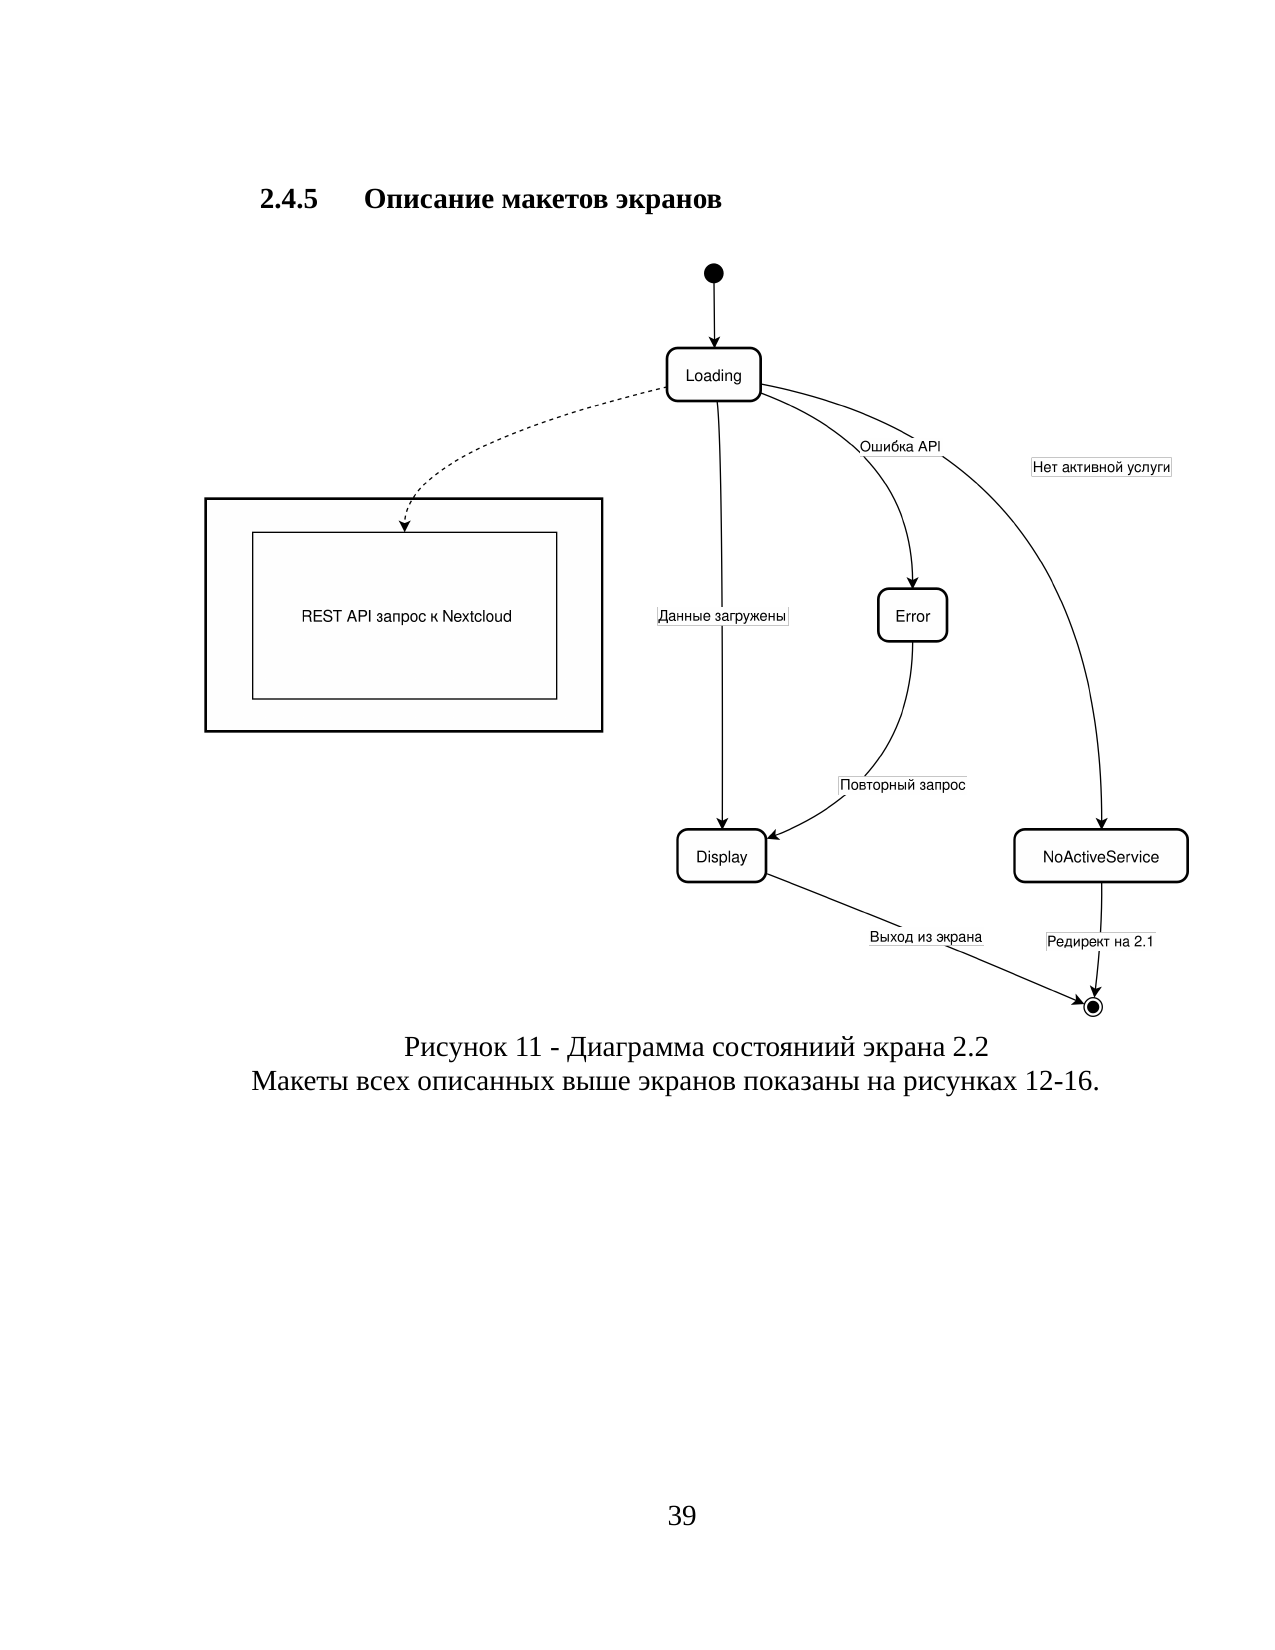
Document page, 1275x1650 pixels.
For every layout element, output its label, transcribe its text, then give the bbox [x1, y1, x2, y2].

text Макеты всех описанных выше экранов показаны на рисунках 12-16. [177, 1063, 1186, 1096]
picture [192, 251, 1202, 1030]
text Рисунок 11 - Диаграмма состояниий экрана 2.2 [177, 251, 1216, 1063]
subtitle Описание макетов экранов [252, 181, 1186, 215]
text [177, 227, 1216, 251]
